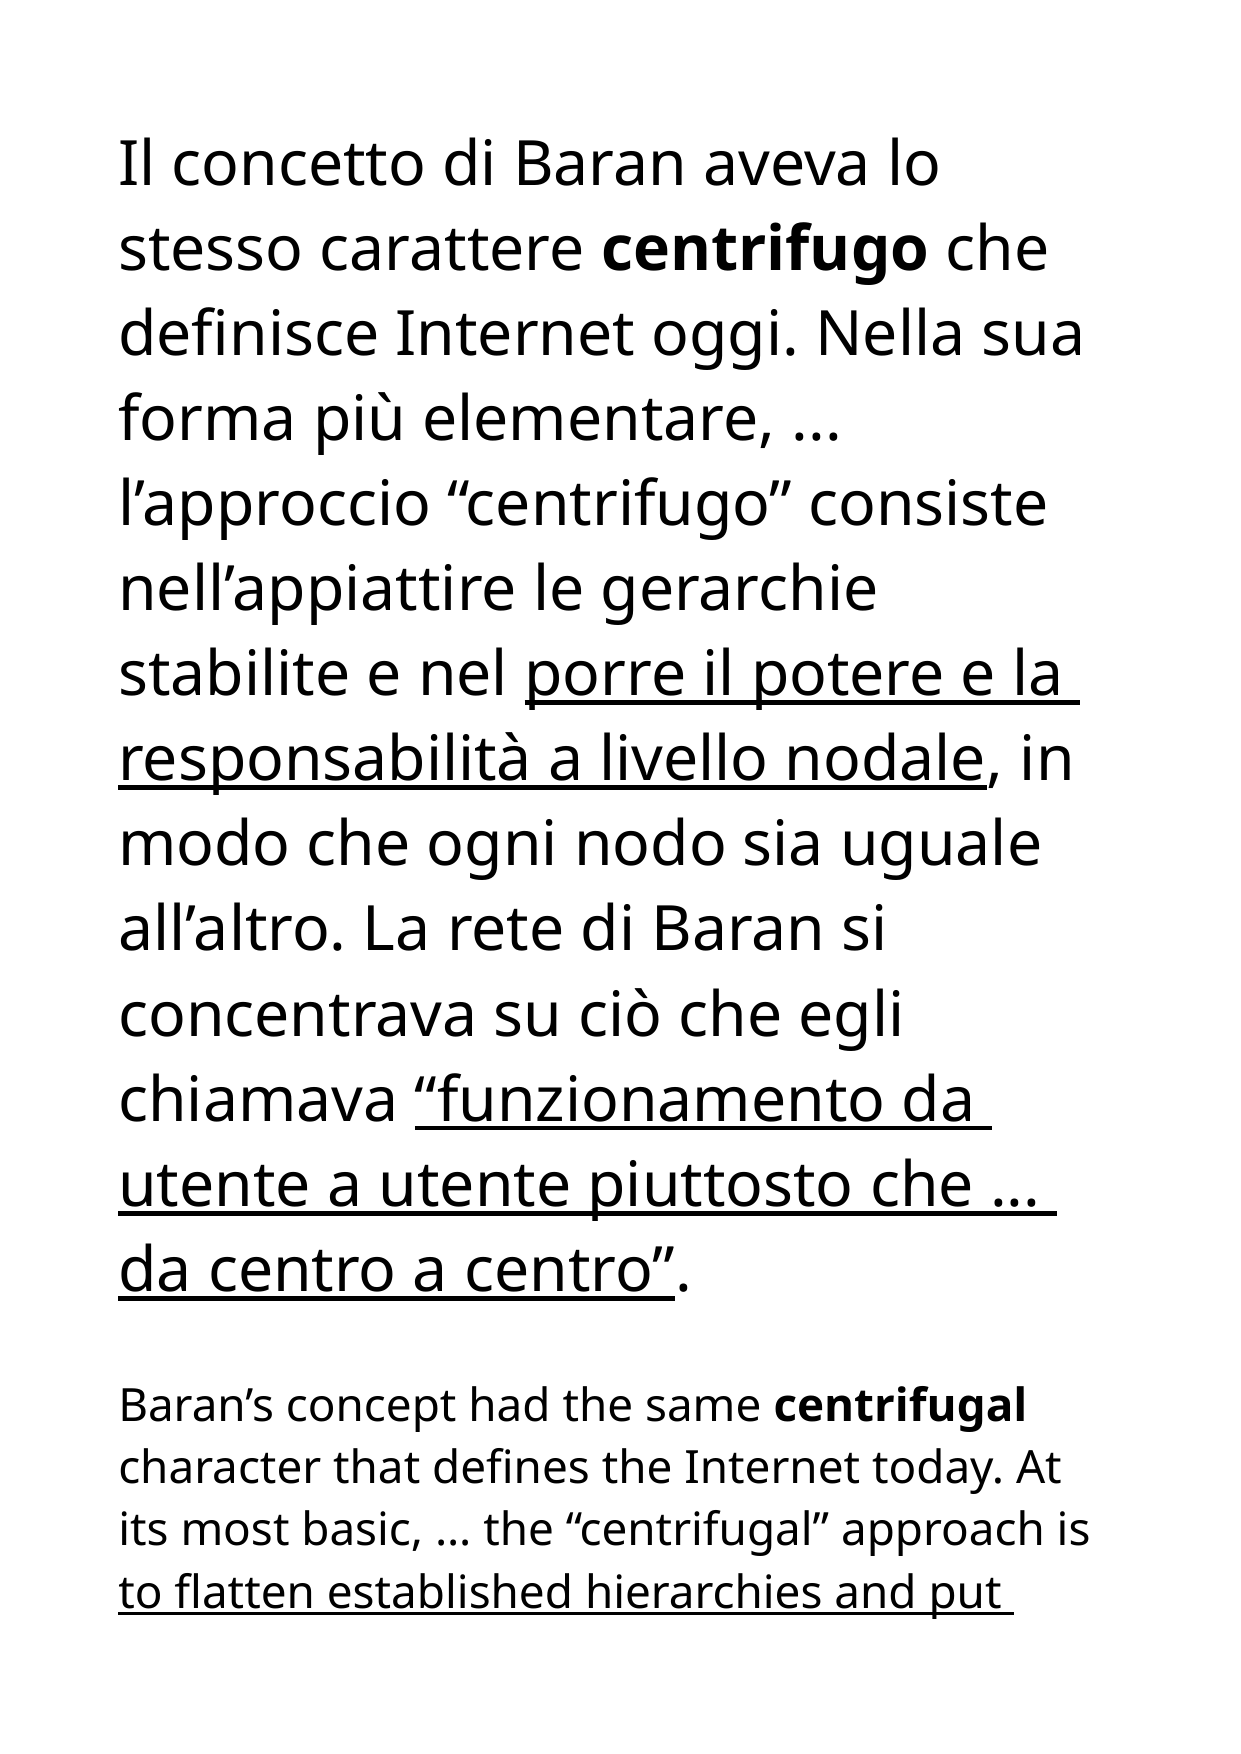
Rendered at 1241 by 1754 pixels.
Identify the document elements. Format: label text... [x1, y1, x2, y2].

text Il concetto di Baran aveva lo stesso carattere centrifugo che definisce Internet oggi. Nella sua forma più elementare, ... l’approccio “centrifugo” consiste nell’appiattire le gerarchie stabilite e nel porre il potere e la responsabilità a livello nodale, in modo che ogni nodo sia uguale all’altro. La rete di Baran si concentrava su ciò che egli chiamava “funzionamento da utente a utente piuttosto che ... da centro a centro”. [118, 118, 1122, 1309]
text Baran’s concept had the same centrifugal character that defines the Internet today. At its most basic, … the “centrifugal” approach is to flatten established hierarchies and put [118, 1372, 1122, 1622]
